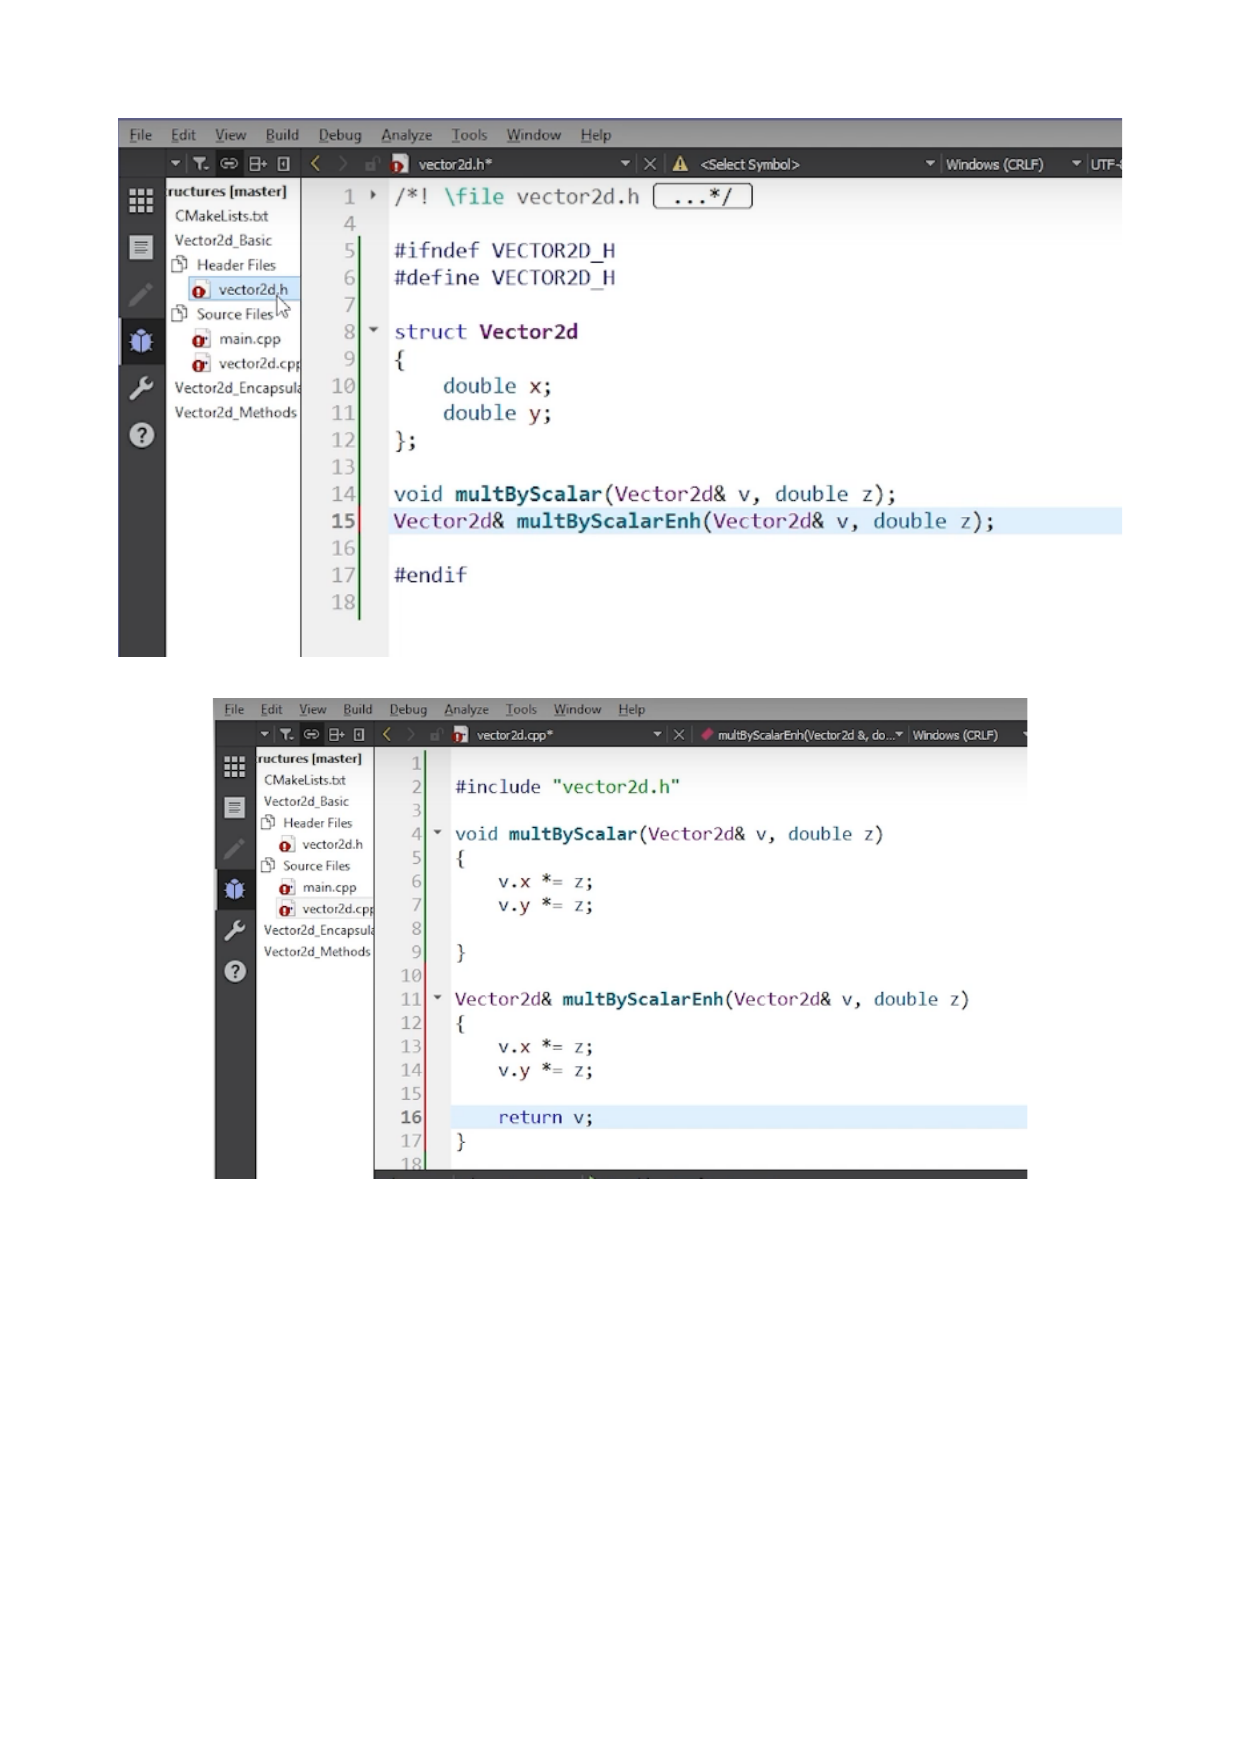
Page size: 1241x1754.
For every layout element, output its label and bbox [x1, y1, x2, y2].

picture [212, 698, 1028, 1179]
picture [118, 118, 1123, 657]
